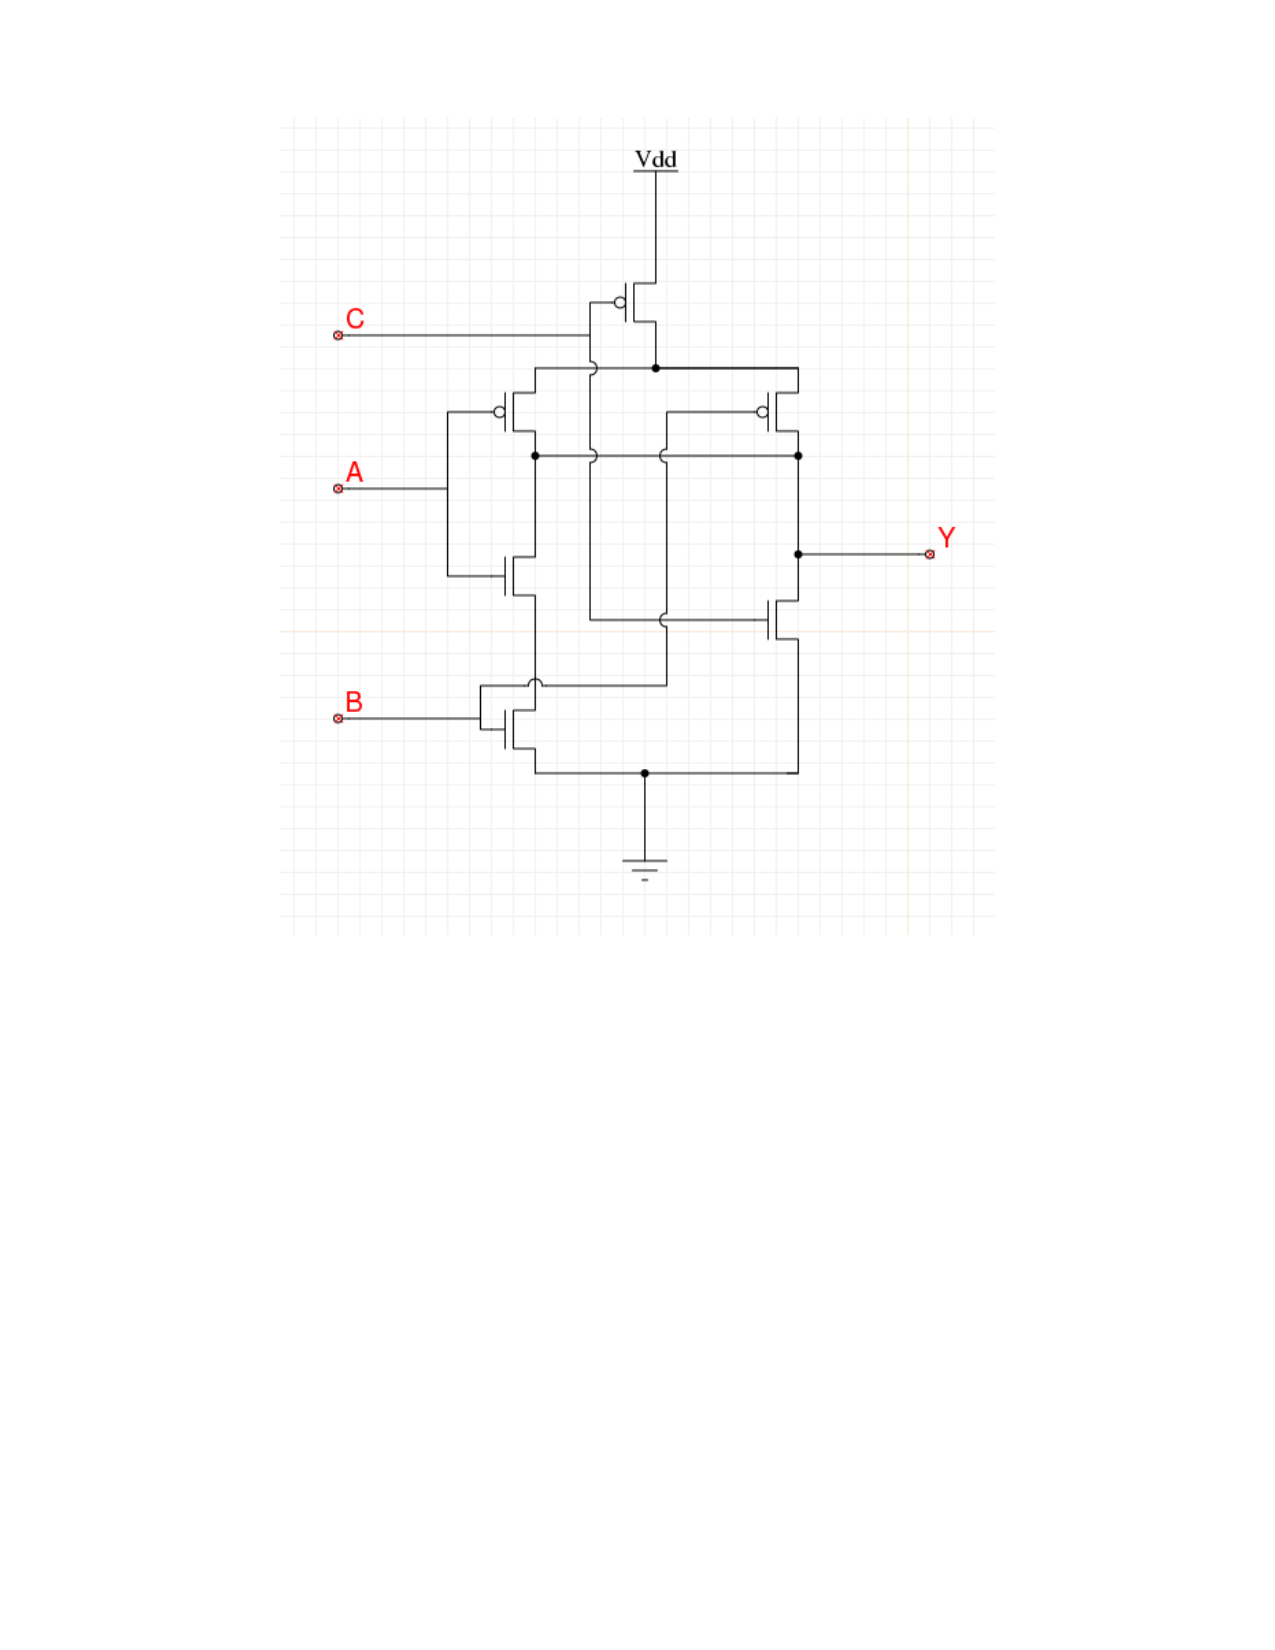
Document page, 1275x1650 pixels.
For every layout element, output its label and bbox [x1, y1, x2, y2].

picture [280, 118, 995, 935]
